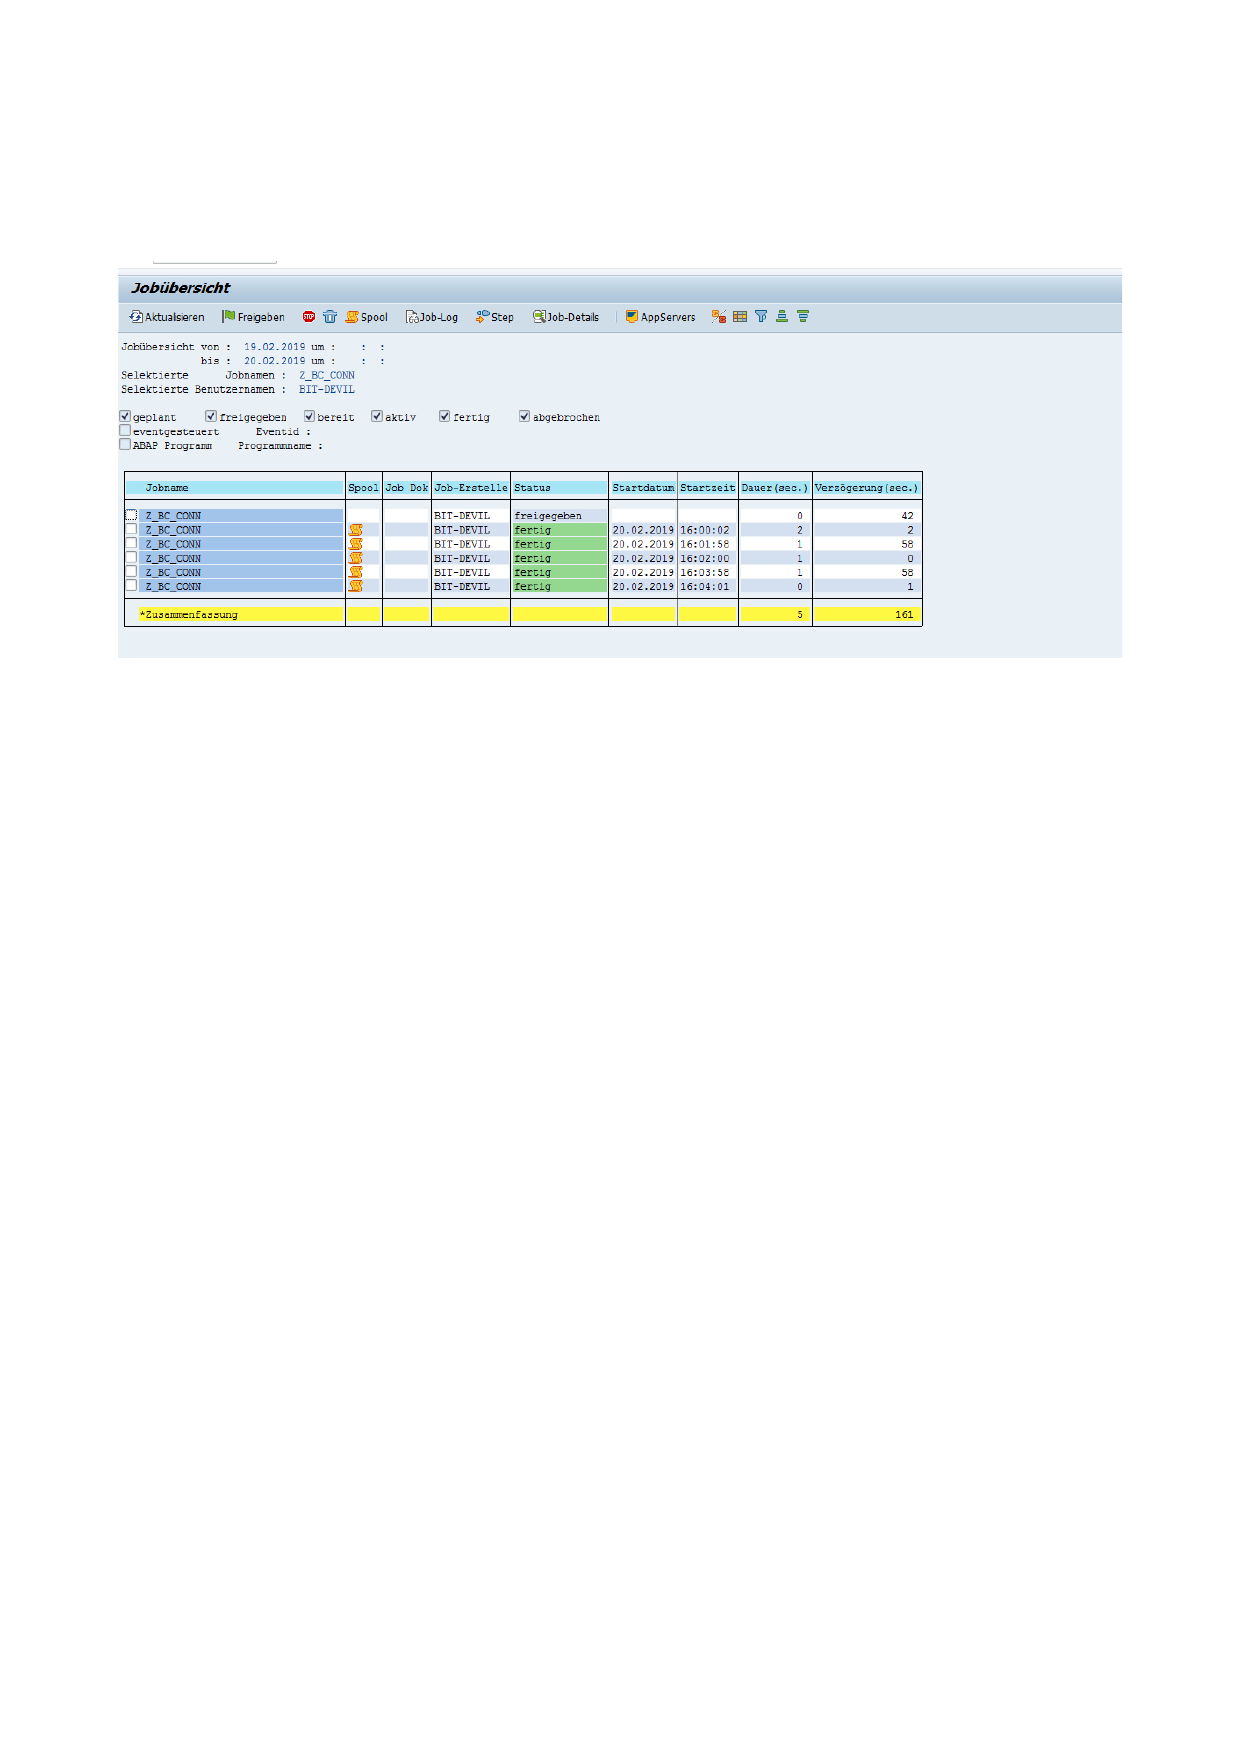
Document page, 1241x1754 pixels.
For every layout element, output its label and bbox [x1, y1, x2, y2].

picture [118, 261, 1123, 658]
